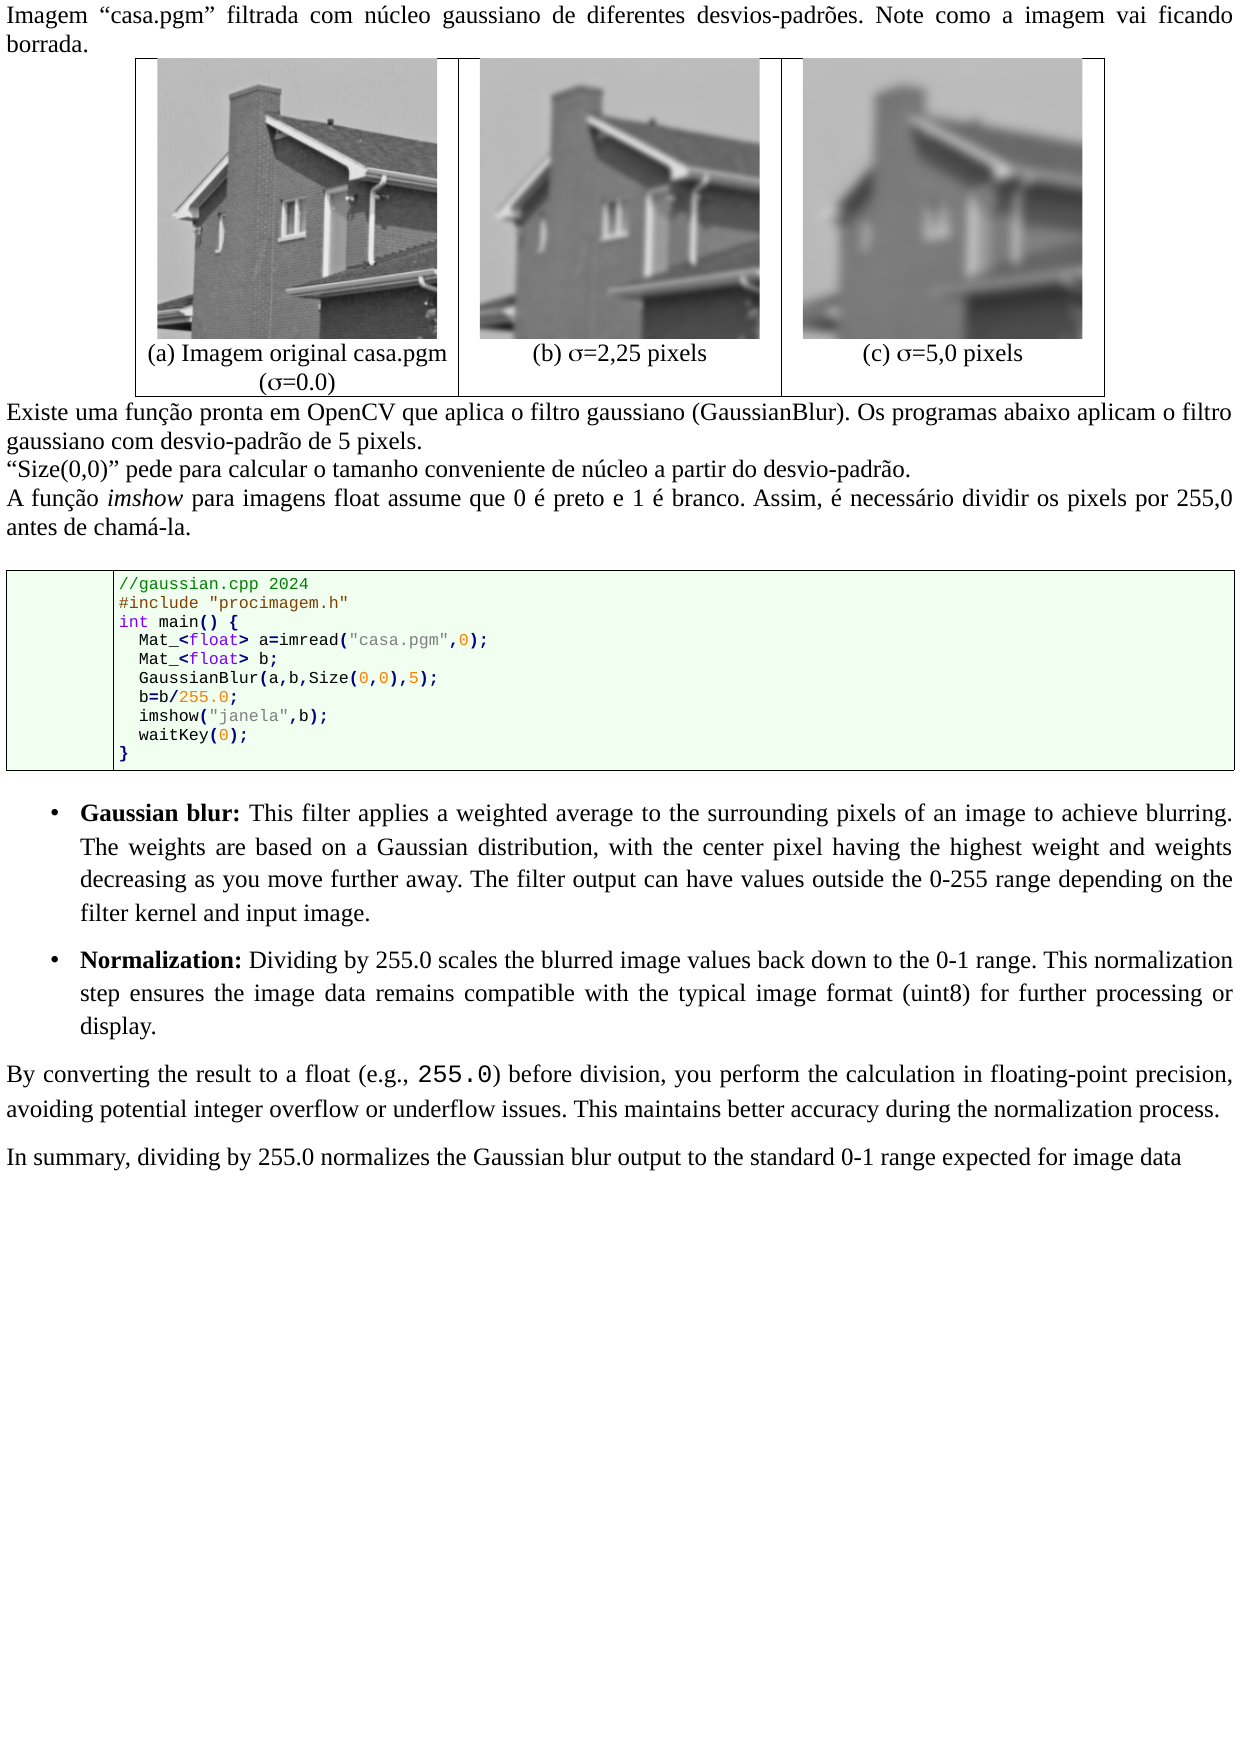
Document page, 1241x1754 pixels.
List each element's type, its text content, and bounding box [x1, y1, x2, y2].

text Existe uma função pronta em OpenCV que aplica o filtro gaussiano (GaussianBlur). Os programas abaixo aplicam o filtro gaussiano com desvio-padrão de 5 pixels. [6, 397, 1234, 454]
picture [157, 58, 438, 339]
text A função imshow para imagens float assume que 0 é preto e 1 é branco. Assim, é necessário dividir os pixels por 255,0 antes de chamá-la. [6, 483, 1234, 541]
list Gaussian blur: This filter applies a weighted average to the surrounding pixels of an image to achieve blurring. The weights are based on a Gaussian distribution, with the center pixel having the highest weight and weights decreasing as you move further away. The filter output can have values outside the 0-255 range depending on the filter kernel and input image. [50, 798, 1234, 926]
list Normalization: Dividing by 255.0 scales the blurred image values back down to the 0-1 range. This normalization step ensures the image data remains compatible with the typical image format (uint8) for further processing or display. [50, 945, 1234, 1040]
text Imagem “casa.pgm” filtrada com núcleo gaussiano de diferentes desvios-padrões. Note como a imagem vai ficando borrada. [6, 0, 1234, 57]
text By converting the result to a float (e.g., 255.0) before division, you perform the calculation in floating-point precision, avoiding potential integer overflow or underflow issues. This maintains better accuracy during the normalization process. [6, 1059, 1234, 1123]
picture [479, 58, 760, 339]
picture [802, 58, 1083, 339]
table_header (a) Imagem original casa.pgm (=0.0) [136, 59, 458, 396]
table_header //gaussian.cpp 2024 #include "procimagem.h" int main() { Mat_<float> a=imread("casa.pgm",0); Mat_<float> b; GaussianBlur(a,b,Size(0,0),5); b=b/255.0; imshow("janela",b); waitKey(0); } [114, 571, 1234, 770]
table_header (b) =2,25 pixels [459, 59, 781, 396]
text “Size(0,0)” pede para calcular o tamanho conveniente de núcleo a partir do desvio-padrão. [6, 454, 1234, 483]
text In summary, dividing by 255.0 normalizes the Gaussian blur output to the standard 0-1 range expected for image data [6, 1142, 1234, 1170]
table_header [7, 571, 113, 770]
table_header (c) =5,0 pixels [782, 59, 1104, 396]
